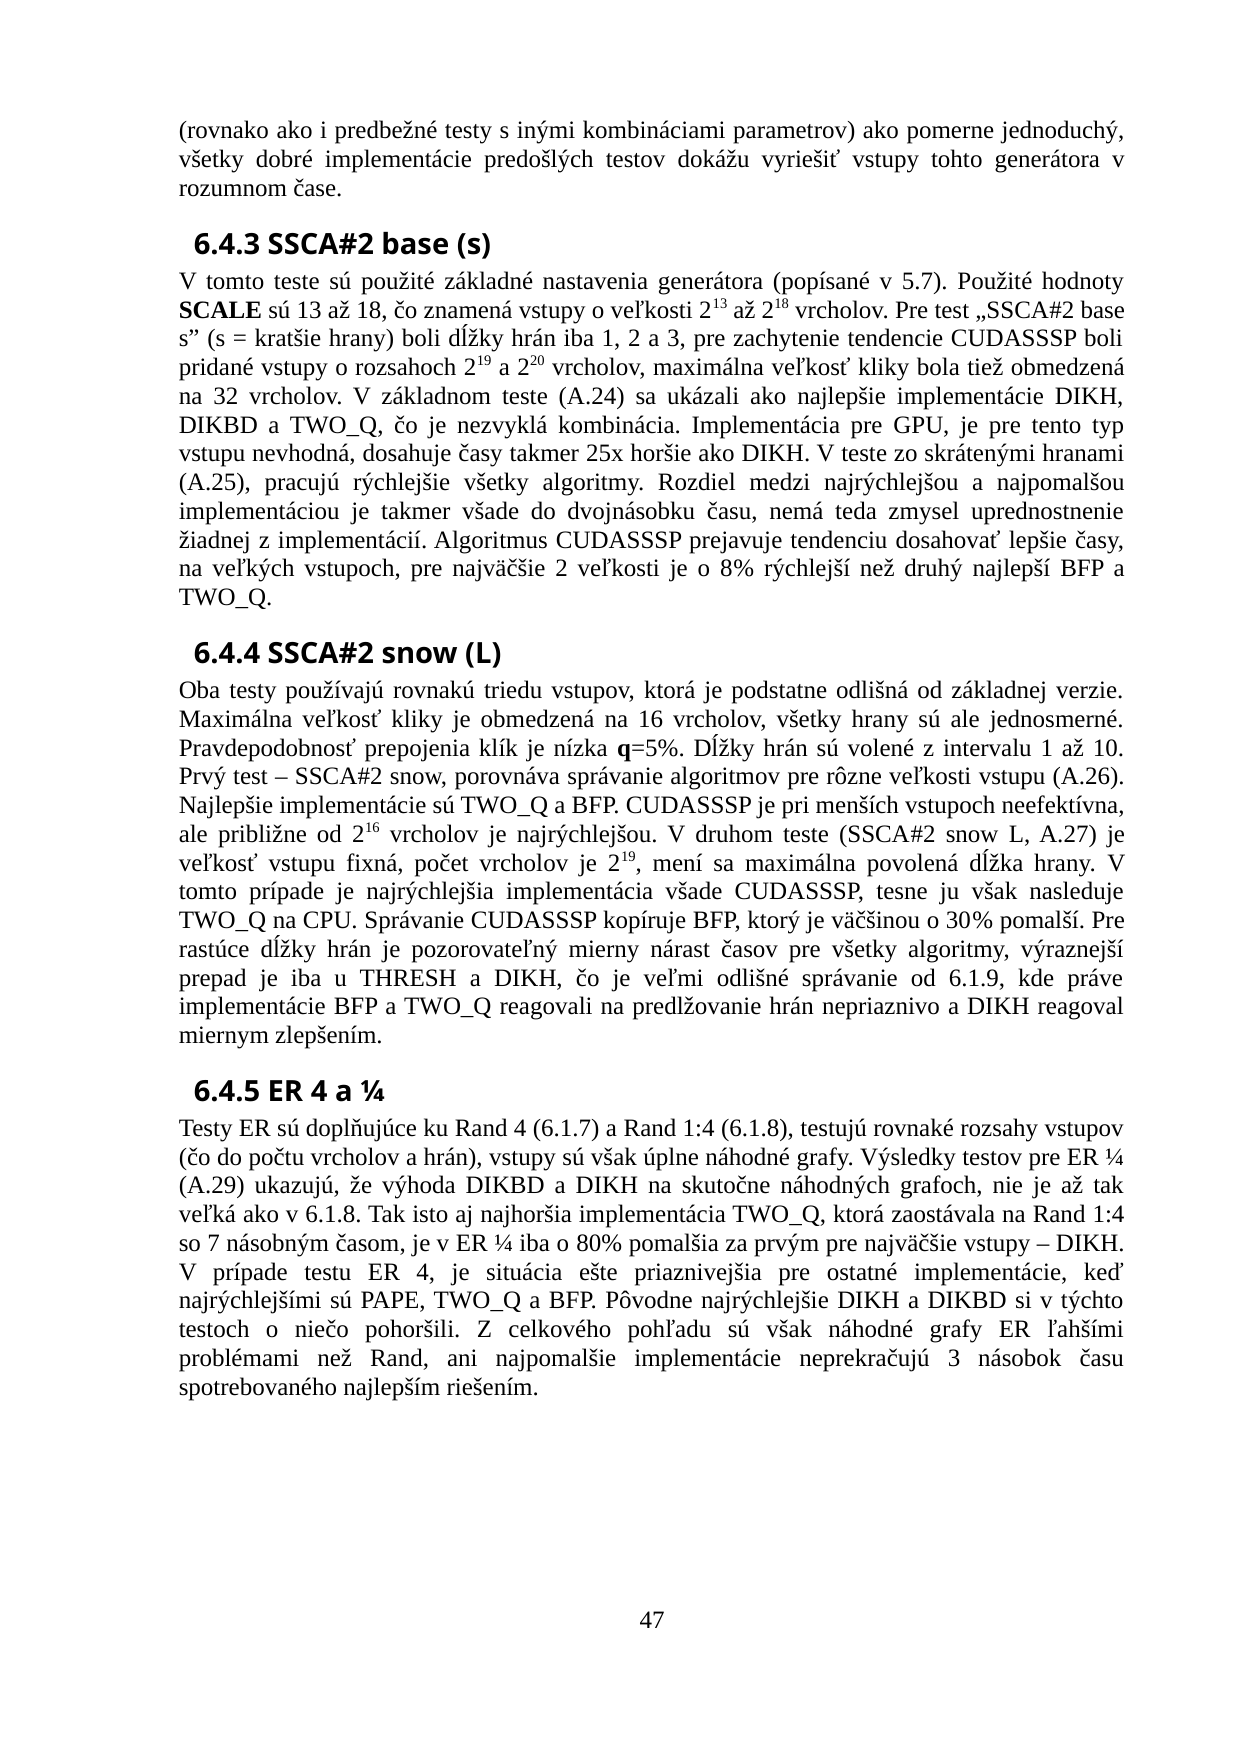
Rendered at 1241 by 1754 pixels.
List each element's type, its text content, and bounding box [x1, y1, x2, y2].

text (rovnako ako i predbežné testy s inými kombináciami parametrov) ako pomerne jednoduchý, všetky dobré implementácie predošlých testov dokážu vyriešiť vstupy tohto generátora v rozumnom čase. [178, 116, 1125, 202]
subtitle SSCA#2 snow (L) [193, 632, 1125, 672]
text Testy ER sú doplňujúce ku Rand 4 (6.1.7) a Rand 1:4 (6.1.8), testujú rovnaké rozsahy vstupov (čo do počtu vrcholov a hrán), vstupy sú však úplne náhodné grafy. Výsledky testov pre ER ¼ (A.29) ukazujú, že výhoda DIKBD a DIKH na skutočne náhodných grafoch, nie je až tak veľká ako v 6.1.8. Tak isto aj najhoršia implementácia TWO_Q, ktorá zaostávala na Rand 1:4 so 7 násobným časom, je v ER ¼ iba o 80% pomalšia za prvým pre najväčšie vstupy – DIKH. V prípade testu ER 4, je situácia ešte priaznivejšia pre ostatné implementácie, keď najrýchlejšími sú PAPE, TWO_Q a BFP. Pôvodne najrýchlejšie DIKH a DIKBD si v týchto testoch o niečo pohoršili. Z celkového pohľadu sú však náhodné grafy ER ľahšími problémami než Rand, ani najpomalšie implementácie neprekračujú 3 násobok času spotrebovaného najlepším riešením. [178, 1113, 1125, 1401]
text Oba testy používajú rovnakú triedu vstupov, ktorá je podstatne odlišná od základnej verzie. Maximálna veľkosť kliky je obmedzená na 16 vrcholov, všetky hrany sú ale jednosmerné. Pravdepodobnosť prepojenia klík je nízka q=5%. Dĺžky hrán sú volené z intervalu 1 až 10. Prvý test – SSCA#2 snow, porovnáva správanie algoritmov pre rôzne veľkosti vstupu (A.26). Najlepšie implementácie sú TWO_Q a BFP. CUDASSSP je pri menších vstupoch neefektívna, ale približne od 216 vrcholov je najrýchlejšou. V druhom teste (SSCA#2 snow L, A.27) je veľkosť vstupu fixná, počet vrcholov je 219, mení sa maximálna povolená dĺžka hrany. V tomto prípade je najrýchlejšia implementácia všade CUDASSSP, tesne ju však nasleduje TWO_Q na CPU. Správanie CUDASSSP kopíruje BFP, ktorý je väčšinou o 30% pomalší. Pre rastúce dĺžky hrán je pozorovateľný mierny nárast časov pre všetky algoritmy, výraznejší prepad je iba u THRESH a DIKH, čo je veľmi odlišné správanie od 6.1.9, kde práve implementácie BFP a TWO_Q reagovali na predlžovanie hrán nepriaznivo a DIKH reagoval miernym zlepšením. [178, 675, 1125, 1049]
subtitle ER 4 a ¼ [193, 1070, 1125, 1110]
text V tomto teste sú použité základné nastavenia generátora (popísané v 5.7). Použité hodnoty SCALE sú 13 až 18, čo znamená vstupy o veľkosti 213 až 218 vrcholov. Pre test „SSCA#2 base s” (s = kratšie hrany) boli dĺžky hrán iba 1, 2 a 3, pre zachytenie tendencie CUDASSSP boli pridané vstupy o rozsahoch 219 a 220 vrcholov, maximálna veľkosť kliky bola tiež obmedzená na 32 vrcholov. V základnom teste (A.24) sa ukázali ako najlepšie implementácie DIKH, DIKBD a TWO_Q, čo je nezvyklá kombinácia. Implementácia pre GPU, je pre tento typ vstupu nevhodná, dosahuje časy takmer 25x horšie ako DIKH. V teste zo skrátenými hranami (A.25), pracujú rýchlejšie všetky algoritmy. Rozdiel medzi najrýchlejšou a najpomalšou implementáciou je takmer všade do dvojnásobku času, nemá teda zmysel uprednostnenie žiadnej z implementácií. Algoritmus CUDASSSP prejavuje tendenciu dosahovať lepšie časy, na veľkých vstupoch, pre najväčšie 2 veľkosti je o 8% rýchlejší než druhý najlepší BFP a TWO_Q. [178, 266, 1125, 611]
subtitle SSCA#2 base (s) [193, 223, 1125, 263]
